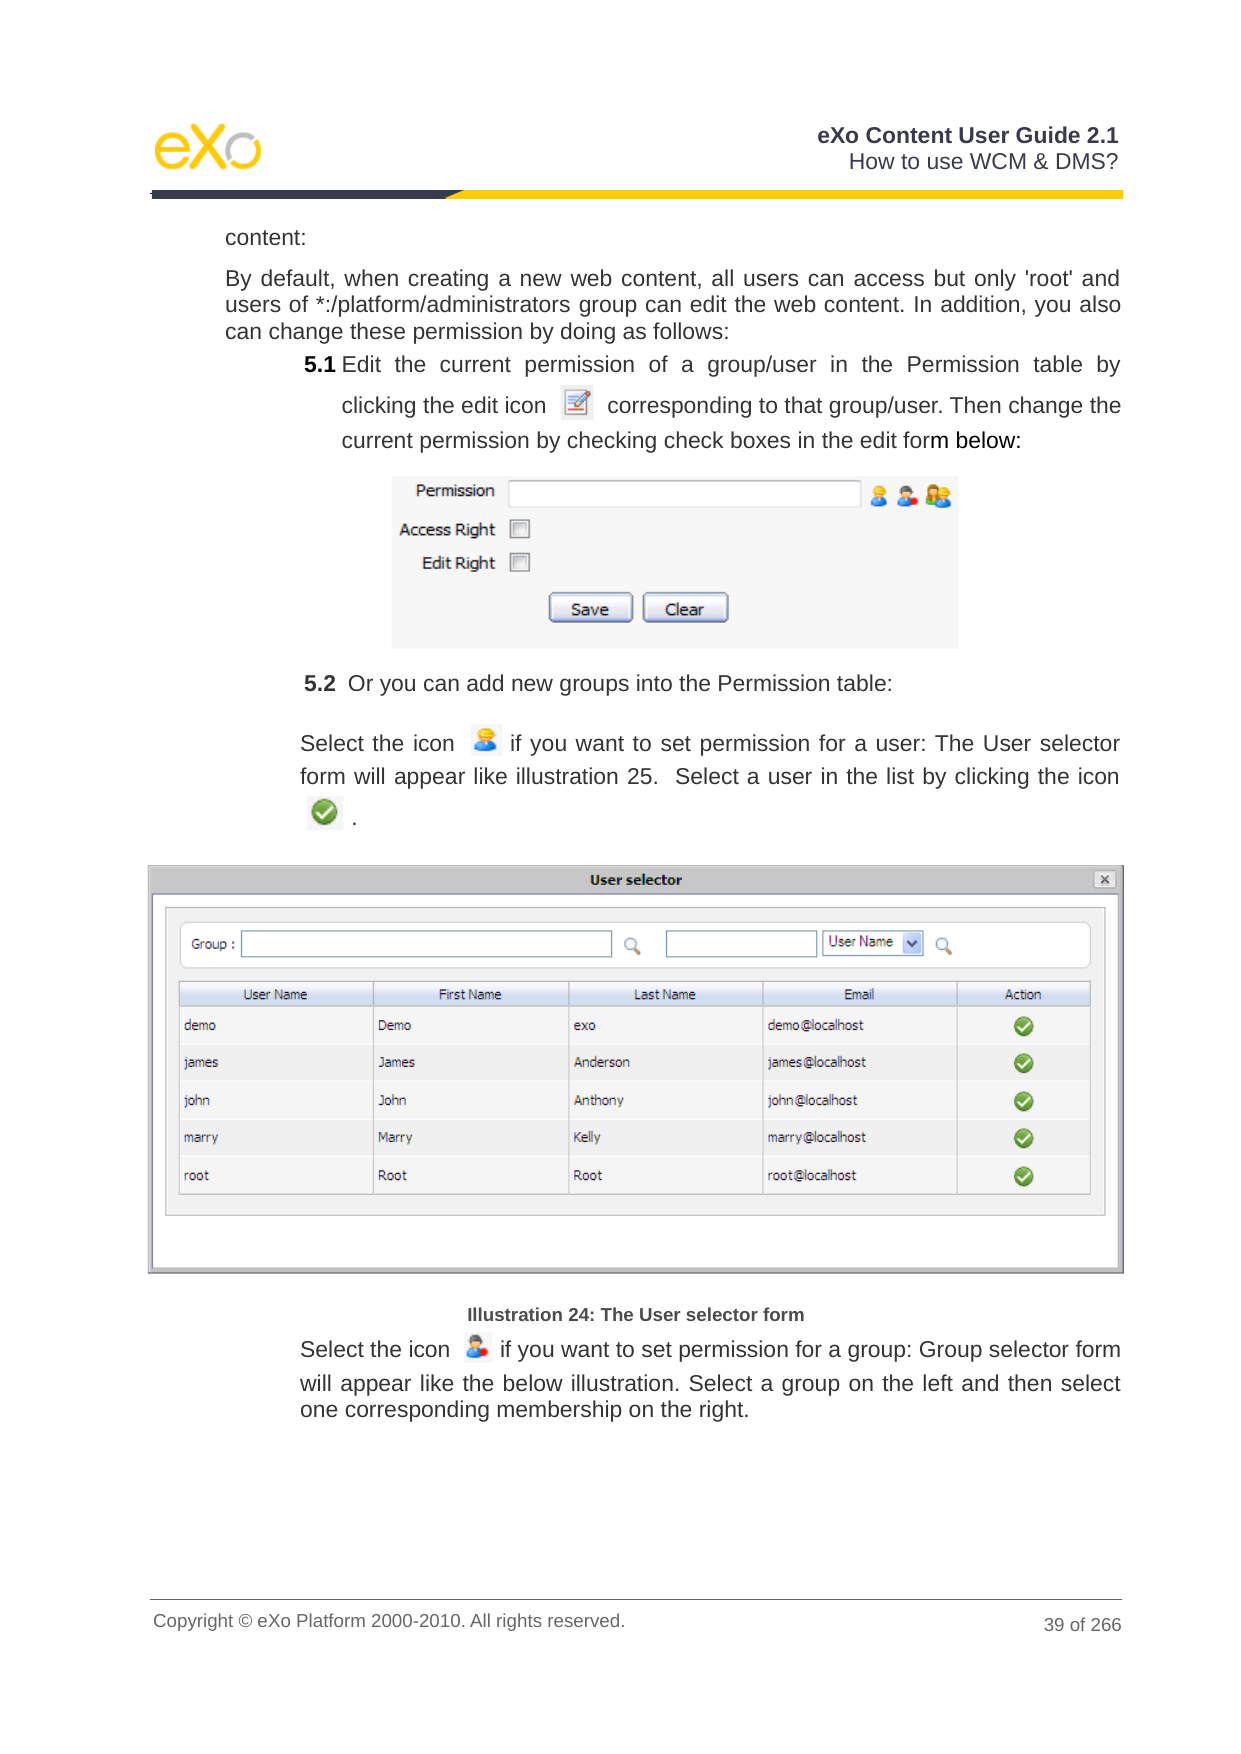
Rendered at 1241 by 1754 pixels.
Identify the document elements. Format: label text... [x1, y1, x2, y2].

list Select the icon if you want to set permission for a group: Group selector form will appear like the below illustration. Select a group on the left and then select one corresponding membership on the right. [262, 1325, 1122, 1423]
list content: [187, 223, 1122, 250]
picture [391, 476, 959, 649]
picture [307, 796, 344, 830]
picture [151, 190, 1124, 199]
list Select the icon if you want to set permission for a user: The User selector form will appear like illustration 25. Select a user in the list by clicking the icon. [262, 717, 1122, 837]
picture [464, 1332, 493, 1363]
list By default, when creating a new web content, all users can access but only 'root' and users of *:/platform/administrators group can edit the web content. In addition, you also can change these permission by doing as follows: [187, 265, 1122, 344]
picture [155, 123, 262, 170]
list Illustration 24: The User selector form [138, 940, 1133, 1325]
picture [471, 724, 503, 756]
picture [147, 865, 1124, 1275]
picture [560, 385, 594, 420]
list Edit the current permission of a group/user in the Permission table by clicking the edit icon corresponding to that group/user. Then change the current permission by checking check boxes in the edit form below: [304, 351, 1122, 453]
list Or you can add new groups into the Permission table: [304, 453, 1122, 696]
